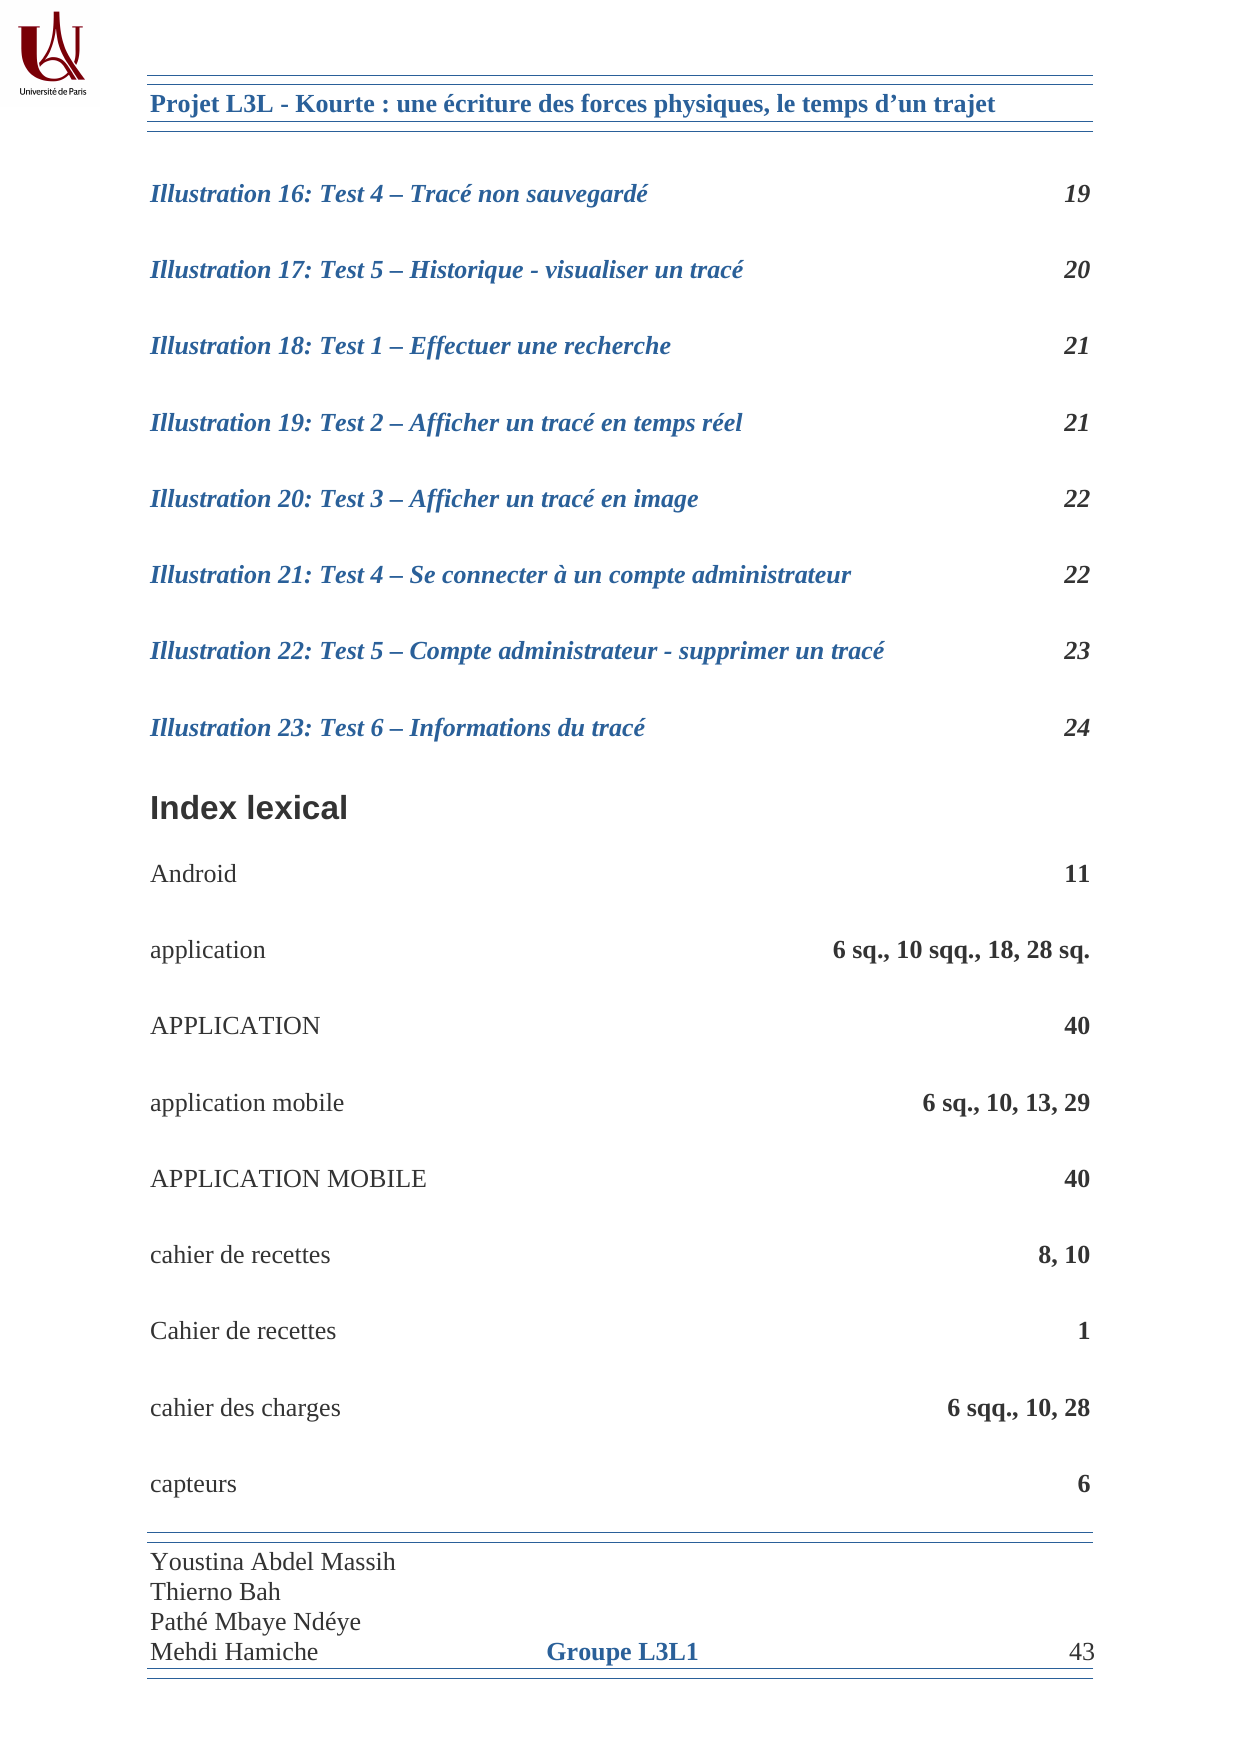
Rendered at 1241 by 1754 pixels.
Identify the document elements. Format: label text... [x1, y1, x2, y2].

text Illustration 17: Test 5 – Historique - visualiser un tracé 20 [150, 254, 1090, 284]
text application mobile 6 sq., 10, 13, 29 [150, 1087, 1090, 1117]
picture [0, 0, 101, 107]
text APPLICATION MOBILE 40 [150, 1163, 1090, 1193]
text Illustration 20: Test 3 – Afficher un tracé en image 22 [150, 483, 1090, 513]
subtitle Index lexical [150, 788, 1090, 826]
text capteurs 6 [150, 1468, 1090, 1498]
text Illustration 18: Test 1 – Effectuer une recherche 21 [150, 330, 1090, 360]
text application 6 sq., 10 sqq., 18, 28 sq. [150, 934, 1090, 964]
text Illustration 23: Test 6 – Informations du tracé 24 [150, 712, 1090, 742]
text Illustration 16: Test 4 – Tracé non sauvegardé 19 [150, 178, 1090, 208]
text APPLICATION 40 [150, 1010, 1090, 1040]
text Illustration 22: Test 5 – Compte administrateur - supprimer un tracé 23 [150, 635, 1090, 665]
text Android 11 [150, 858, 1090, 888]
text Illustration 21: Test 4 – Se connecter à un compte administrateur 22 [150, 559, 1090, 589]
text cahier de recettes 8, 10 [150, 1239, 1090, 1269]
text Cahier de recettes 1 [150, 1315, 1090, 1345]
text Illustration 19: Test 2 – Afficher un tracé en temps réel 21 [150, 407, 1090, 437]
text cahier des charges 6 sqq., 10, 28 [150, 1392, 1090, 1422]
